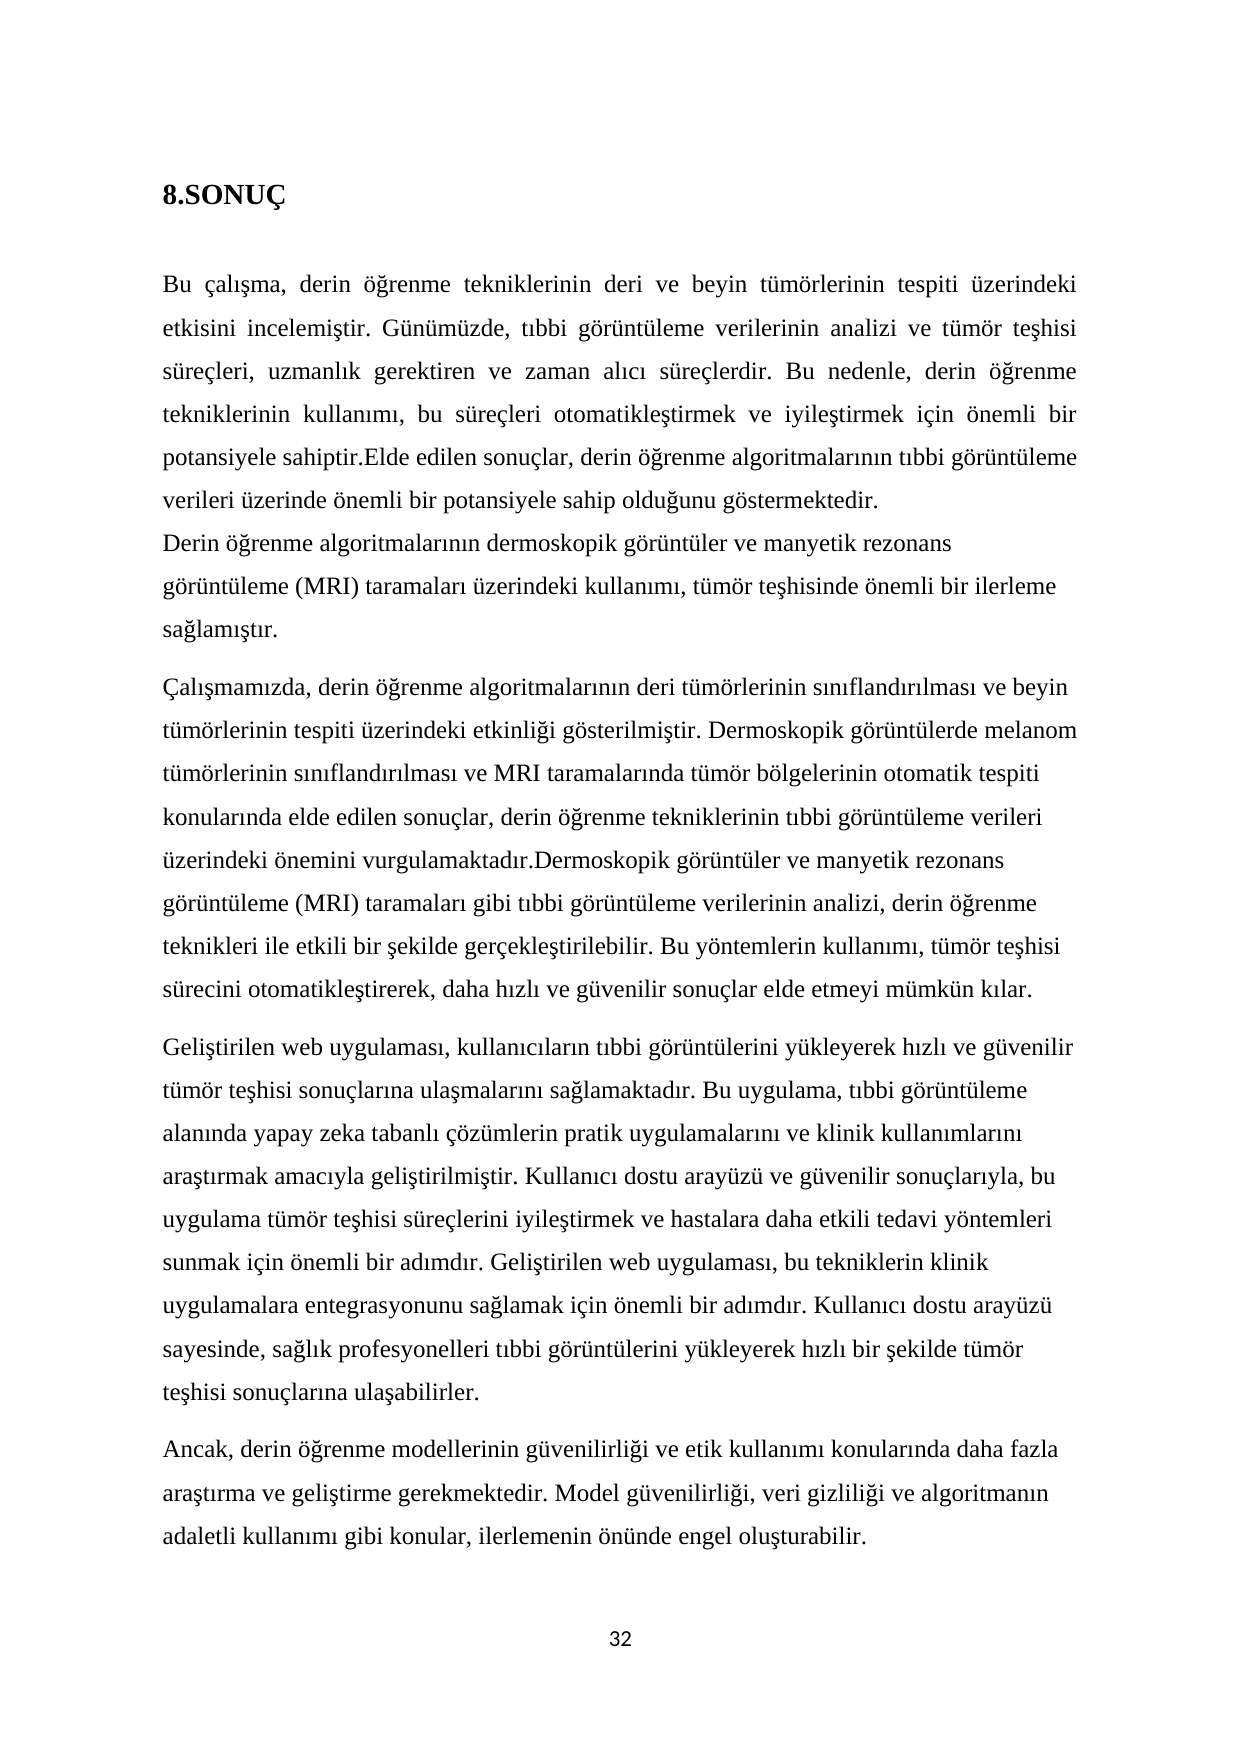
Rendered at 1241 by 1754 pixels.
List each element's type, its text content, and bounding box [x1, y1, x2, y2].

text Geliştirilen web uygulaması, kullanıcıların tıbbi görüntülerini yükleyerek hızlı ve güvenilir tümör teşhisi sonuçlarına ulaşmalarını sağlamaktadır. Bu uygulama, tıbbi görüntüleme alanında yapay zeka tabanlı çözümlerin pratik uygulamalarını ve klinik kullanımlarını araştırmak amacıyla geliştirilmiştir. Kullanıcı dostu arayüzü ve güvenilir sonuçlarıyla, bu uygulama tümör teşhisi süreçlerini iyileştirmek ve hastalara daha etkili tedavi yöntemleri sunmak için önemli bir adımdır. Geliştirilen web uygulaması, bu tekniklerin klinik uygulamalara entegrasyonunu sağlamak için önemli bir adımdır. Kullanıcı dostu arayüzü sayesinde, sağlık profesyonelleri tıbbi görüntülerini yükleyerek hızlı bir şekilde tümör teşhisi sonuçlarına ulaşabilirler. [162, 1032, 1078, 1406]
text 8.SONUÇ [162, 177, 1078, 211]
text Bu çalışma, derin öğrenme tekniklerinin deri ve beyin tümörlerinin tespiti üzerindeki etkisini incelemiştir. Günümüzde, tıbbi görüntüleme verilerinin analizi ve tümör teşhisi süreçleri, uzmanlık gerektiren ve zaman alıcı süreçlerdir. Bu nedenle, derin öğrenme tekniklerinin kullanımı, bu süreçleri otomatikleştirmek ve iyileştirmek için önemli bir potansiyele sahiptir.Elde edilen sonuçlar, derin öğrenme algoritmalarının tıbbi görüntüleme verileri üzerinde önemli bir potansiyele sahip olduğunu göstermektedir. [162, 269, 1078, 514]
text Ancak, derin öğrenme modellerinin güvenilirliği ve etik kullanımı konularında daha fazla araştırma ve geliştirme gerekmektedir. Model güvenilirliği, veri gizliliği ve algoritmanın adaletli kullanımı gibi konular, ilerlemenin önünde engel oluşturabilir. [162, 1434, 1078, 1549]
text Derin öğrenme algoritmalarının dermoskopik görüntüler ve manyetik rezonans görüntüleme (MRI) taramaları üzerindeki kullanımı, tümör teşhisinde önemli bir ilerleme sağlamıştır. [162, 528, 1078, 643]
text Çalışmamızda, derin öğrenme algoritmalarının deri tümörlerinin sınıflandırılması ve beyin tümörlerinin tespiti üzerindeki etkinliği gösterilmiştir. Dermoskopik görüntülerde melanom tümörlerinin sınıflandırılması ve MRI taramalarında tümör bölgelerinin otomatik tespiti konularında elde edilen sonuçlar, derin öğrenme tekniklerinin tıbbi görüntüleme verileri üzerindeki önemini vurgulamaktadır.Dermoskopik görüntüler ve manyetik rezonans görüntüleme (MRI) taramaları gibi tıbbi görüntüleme verilerinin analizi, derin öğrenme teknikleri ile etkili bir şekilde gerçekleştirilebilir. Bu yöntemlerin kullanımı, tümör teşhisi sürecini otomatikleştirerek, daha hızlı ve güvenilir sonuçlar elde etmeyi mümkün kılar. [162, 672, 1078, 1003]
